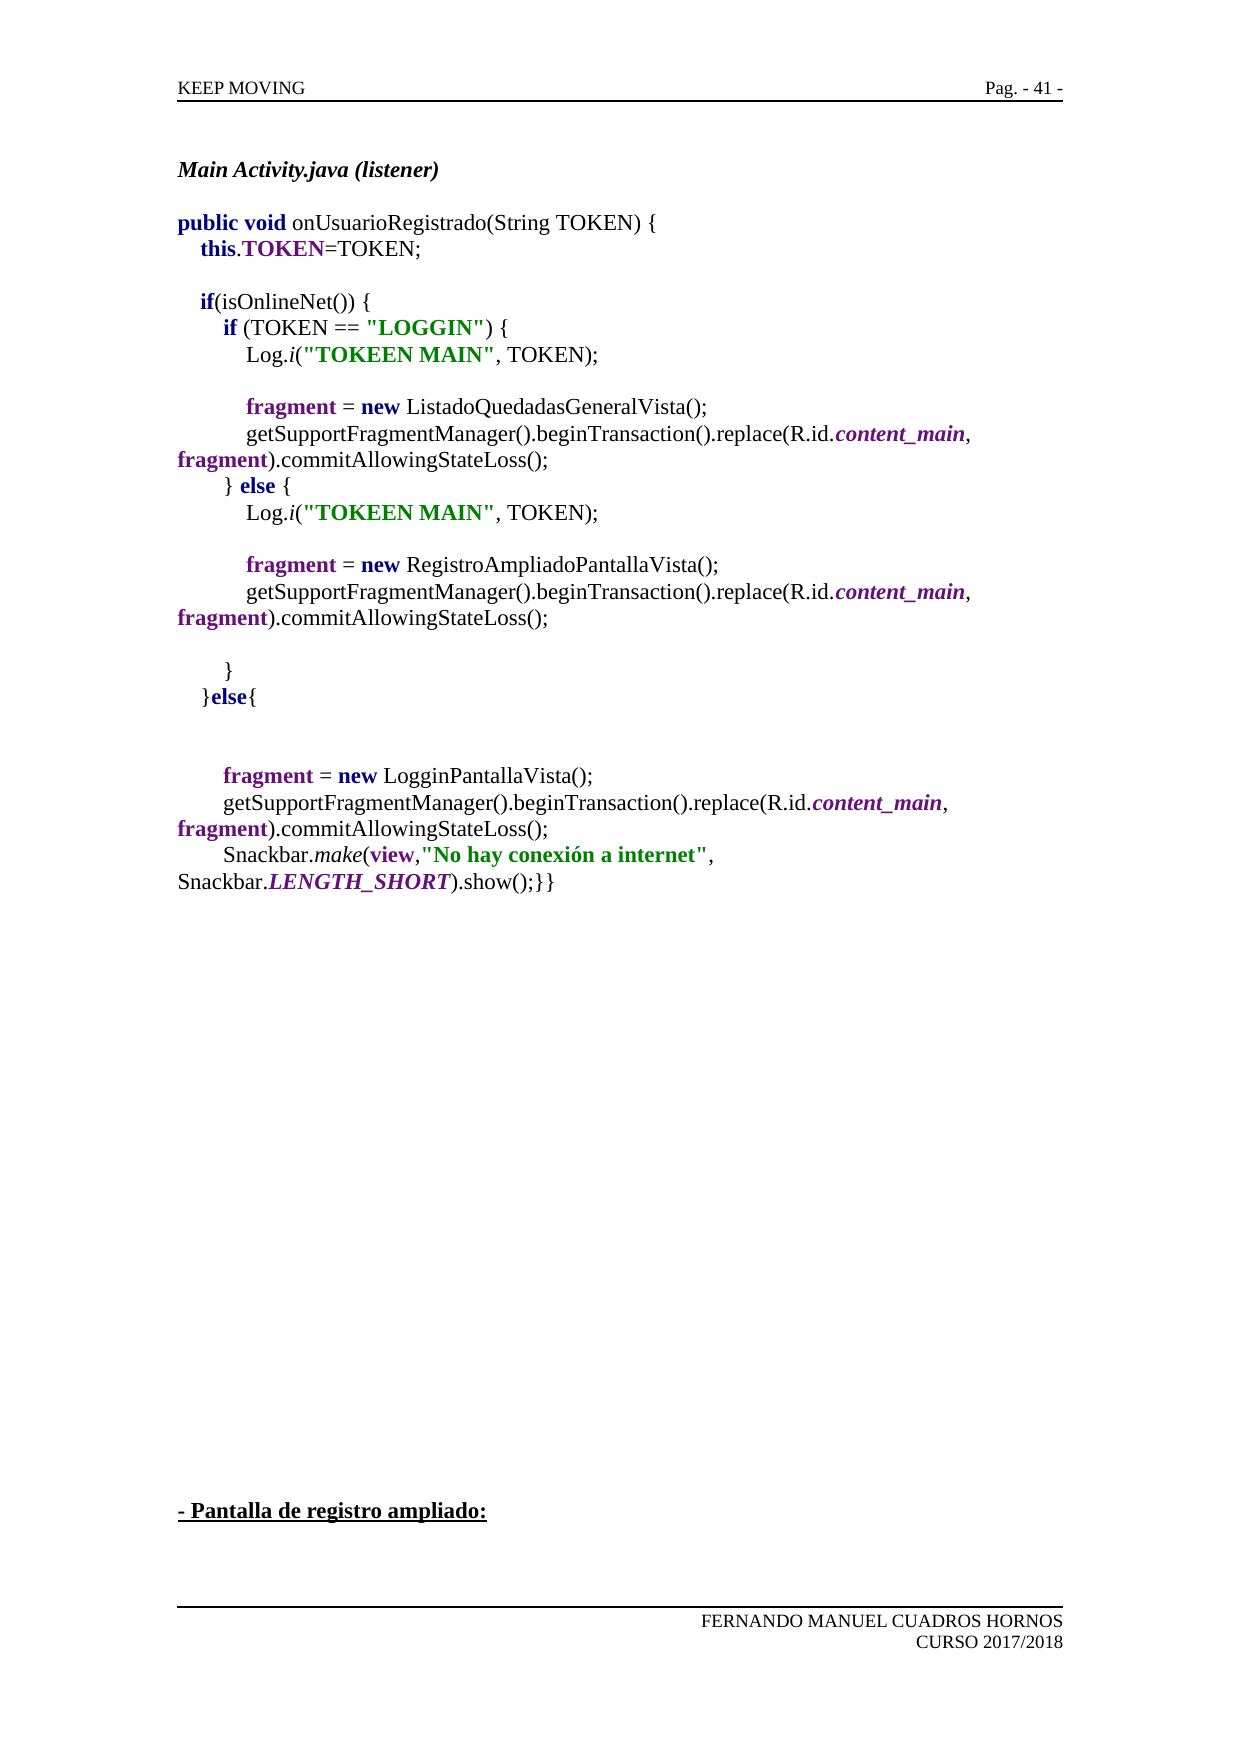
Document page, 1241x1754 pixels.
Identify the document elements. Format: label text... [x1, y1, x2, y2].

text - Pantalla de registro ampliado: [177, 1498, 1063, 1524]
text Main Activity.java (listener) [177, 156, 1063, 183]
text public void onUsuarioRegistrado(String TOKEN) { this.TOKEN=TOKEN; if(isOnlineNet()) { if (TOKEN == "LOGGIN") { Log.i("TOKEEN MAIN", TOKEN); fragment = new ListadoQuedadasGeneralVista(); getSupportFragmentManager().beginTransaction().replace(R.id.content_main, fragment).commitAllowingStateLoss(); } else { Log.i("TOKEEN MAIN", TOKEN); fragment = new RegistroAmpliadoPantallaVista(); getSupportFragmentManager().beginTransaction().replace(R.id.content_main, fragment).commitAllowingStateLoss(); } }else{ fragment = new LogginPantallaVista(); getSupportFragmentManager().beginTransaction().replace(R.id.content_main, fragment).commitAllowingStateLoss(); Snackbar.make(view,"No hay conexión a internet", Snackbar.LENGTH_SHORT).show();}} [177, 209, 1063, 944]
